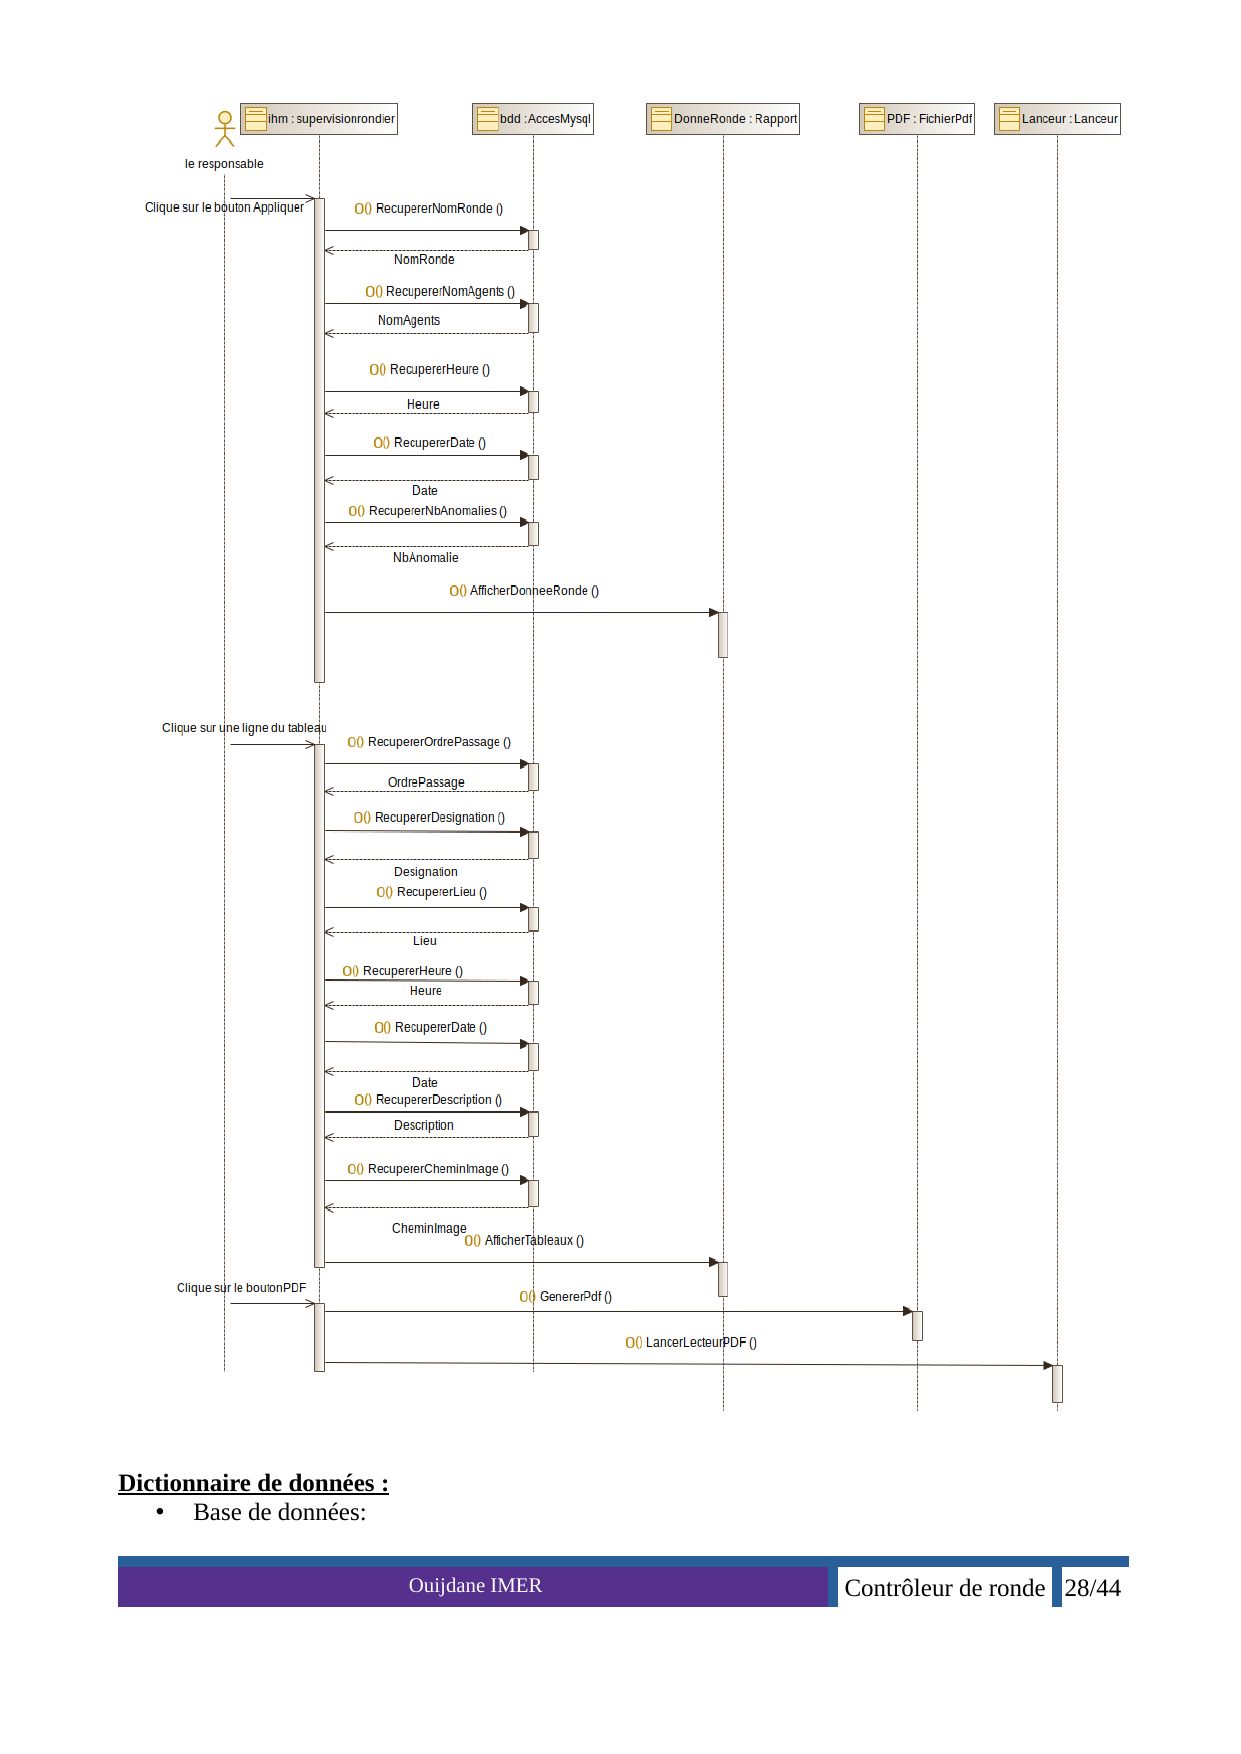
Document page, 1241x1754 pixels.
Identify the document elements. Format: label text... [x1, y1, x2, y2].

list Base de données: [156, 1497, 1122, 1526]
text Dictionnaire de données : [118, 1468, 1122, 1497]
picture [125, 93, 1123, 1411]
